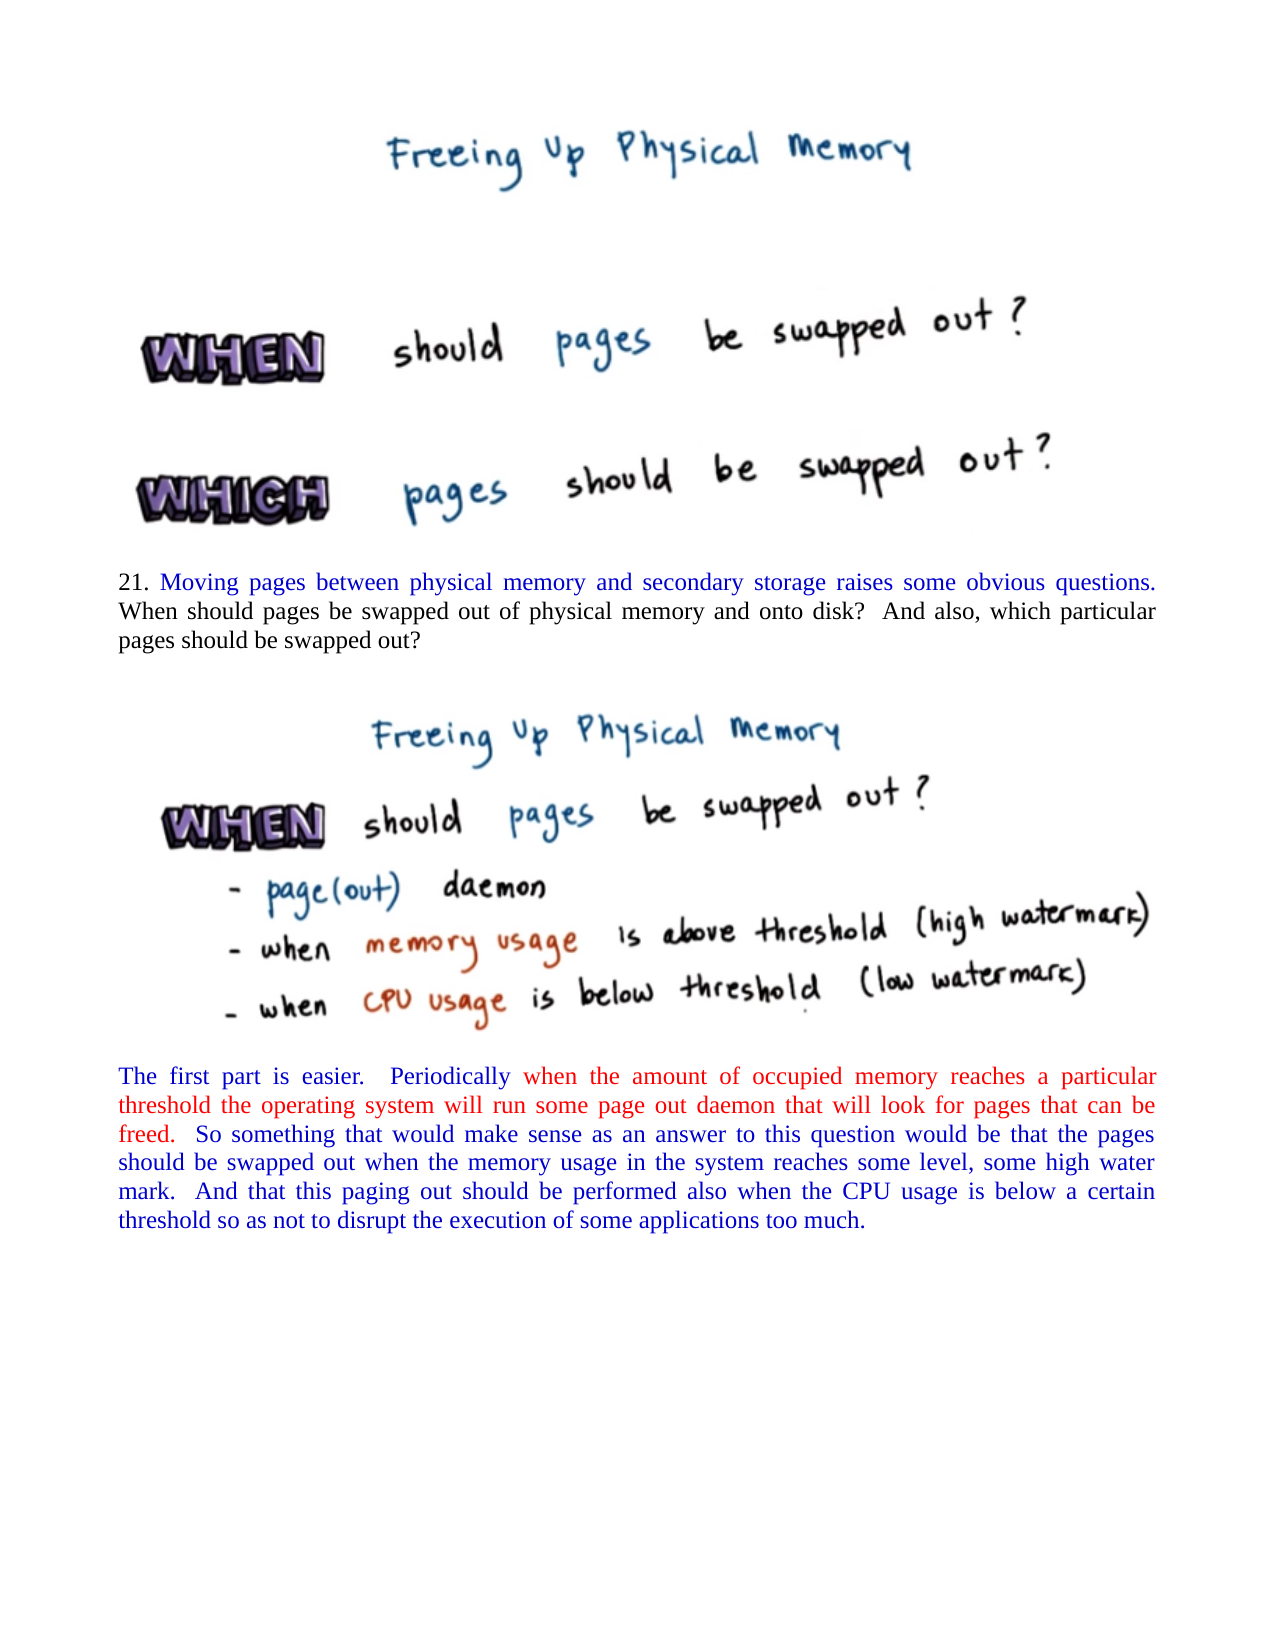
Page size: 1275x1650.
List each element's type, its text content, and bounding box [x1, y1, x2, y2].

picture [122, 118, 1153, 539]
picture [118, 711, 1157, 1033]
text The first part is easier. Periodically when the amount of occupied memory reaches a particular threshold the operating system will run some page out daemon that will look for pages that can be freed. So something that would make sense as an answer to this question would be that the pages should be swapped out when the memory usage in the system reaches some level, some high water mark. And that this paging out should be performed also when the CPU usage is below a certain threshold so as not to disrupt the execution of some applications too much. [118, 1061, 1157, 1234]
text 21. Moving pages between physical memory and secondary storage raises some obvious questions. When should pages be swapped out of physical memory and onto disk? And also, which particular pages should be swapped out? [118, 567, 1157, 653]
